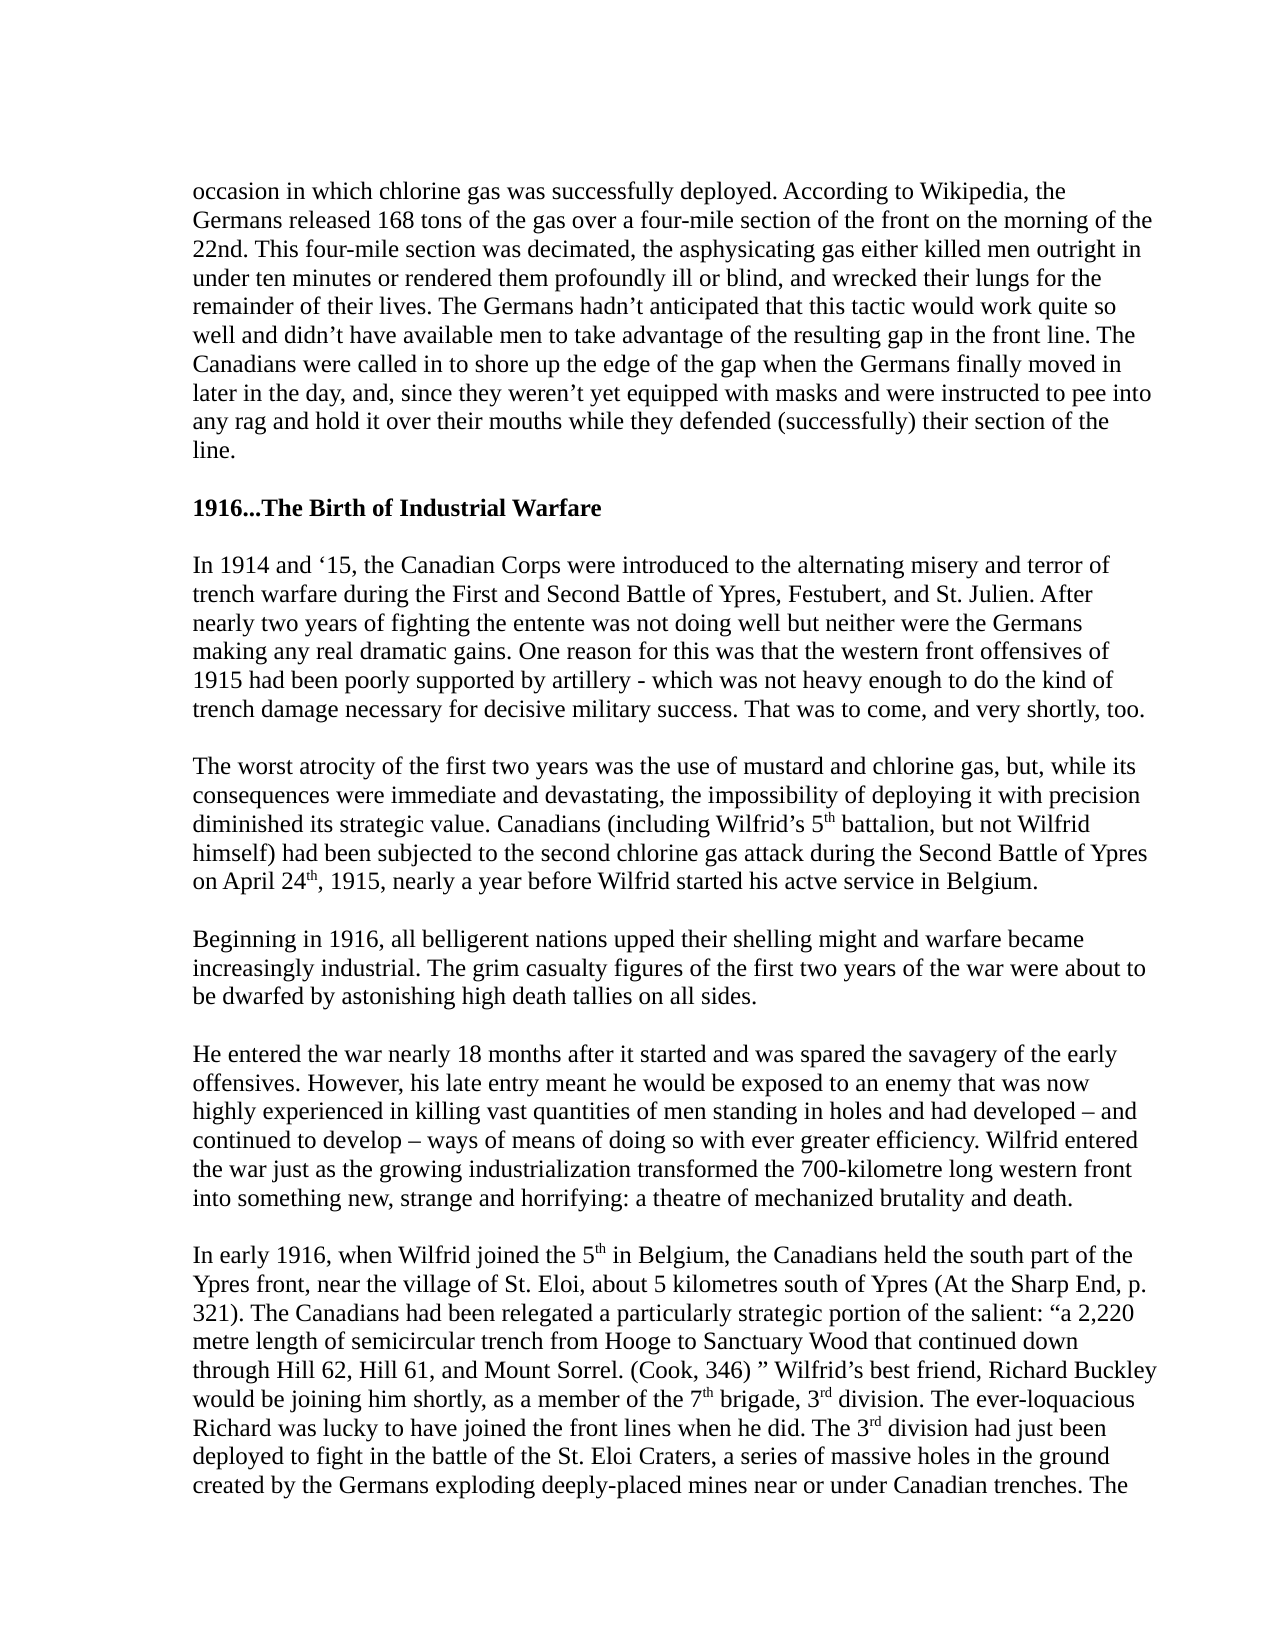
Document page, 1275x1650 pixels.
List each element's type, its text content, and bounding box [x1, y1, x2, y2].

text The worst atrocity of the first two years was the use of mustard and chlorine gas, but, while its consequences were immediate and devastating, the impossibility of deploying it with precision diminished its strategic value. Canadians (including Wilfrid’s 5th battalion, but not Wilfrid himself) had been subjected to the second chlorine gas attack during the Second Battle of Ypres on April 24th, 1915, nearly a year before Wilfrid started his actve service in Belgium. [192, 751, 1158, 895]
text Beginning in 1916, all belligerent nations upped their shelling might and warfare became increasingly industrial. The grim casualty figures of the first two years of the war were about to be dwarfed by astonishing high death tallies on all sides. [192, 924, 1158, 1010]
text He entered the war nearly 18 months after it started and was spared the savagery of the early offensives. However, his late entry meant he would be exposed to an enemy that was now highly experienced in killing vast quantities of men standing in holes and had developed – and continued to develop – ways of means of doing so with ever greater efficiency. Wilfrid entered the war just as the growing industrialization transformed the 700-kilometre long western front into something new, strange and horrifying: a theatre of mechanized brutality and death. [192, 1039, 1158, 1211]
text occasion in which chlorine gas was successfully deployed. According to Wikipedia, the Germans released 168 tons of the gas over a four-mile section of the front on the morning of the 22nd. This four-mile section was decimated, the asphysicating gas either killed men outright in under ten minutes or rendered them profoundly ill or blind, and wrecked their lungs for the remainder of their lives. The Germans hadn’t anticipated that this tactic would work quite so well and didn’t have available men to take advantage of the resulting gap in the front line. The Canadians were called in to shore up the edge of the gap when the Germans finally moved in later in the day, and, since they weren’t yet equipped with masks and were instructed to pee into any rag and hold it over their mouths while they defended (successfully) their section of the line. [192, 176, 1158, 464]
text In early 1916, when Wilfrid joined the 5th in Belgium, the Canadians held the south part of the Ypres front, near the village of St. Eloi, about 5 kilometres south of Ypres (At the Sharp End, p. 321). The Canadians had been relegated a particularly strategic portion of the salient: “a 2,220 metre length of semicircular trench from Hooge to Sanctuary Wood that continued down through Hill 62, Hill 61, and Mount Sorrel. (Cook, 346) ” Wilfrid’s best friend, Richard Buckley would be joining him shortly, as a member of the 7th brigade, 3rd division. The ever-loquacious Richard was lucky to have joined the front lines when he did. The 3rd division had just been deployed to fight in the battle of the St. Eloi Craters, a series of massive holes in the ground created by the Germans exploding deeply-placed mines near or under Canadian trenches. The [192, 1240, 1158, 1499]
text In 1914 and ‘15, the Canadian Corps were introduced to the alternating misery and terror of trench warfare during the First and Second Battle of Ypres, Festubert, and St. Julien. After nearly two years of fighting the entente was not doing well but neither were the Germans making any real dramatic gains. One reason for this was that the western front offensives of 1915 had been poorly supported by artillery - which was not heavy enough to do the kind of trench damage necessary for decisive military success. That was to come, and very shortly, too. [192, 550, 1158, 723]
text 1916...The Birth of Industrial Warfare [192, 493, 1158, 521]
